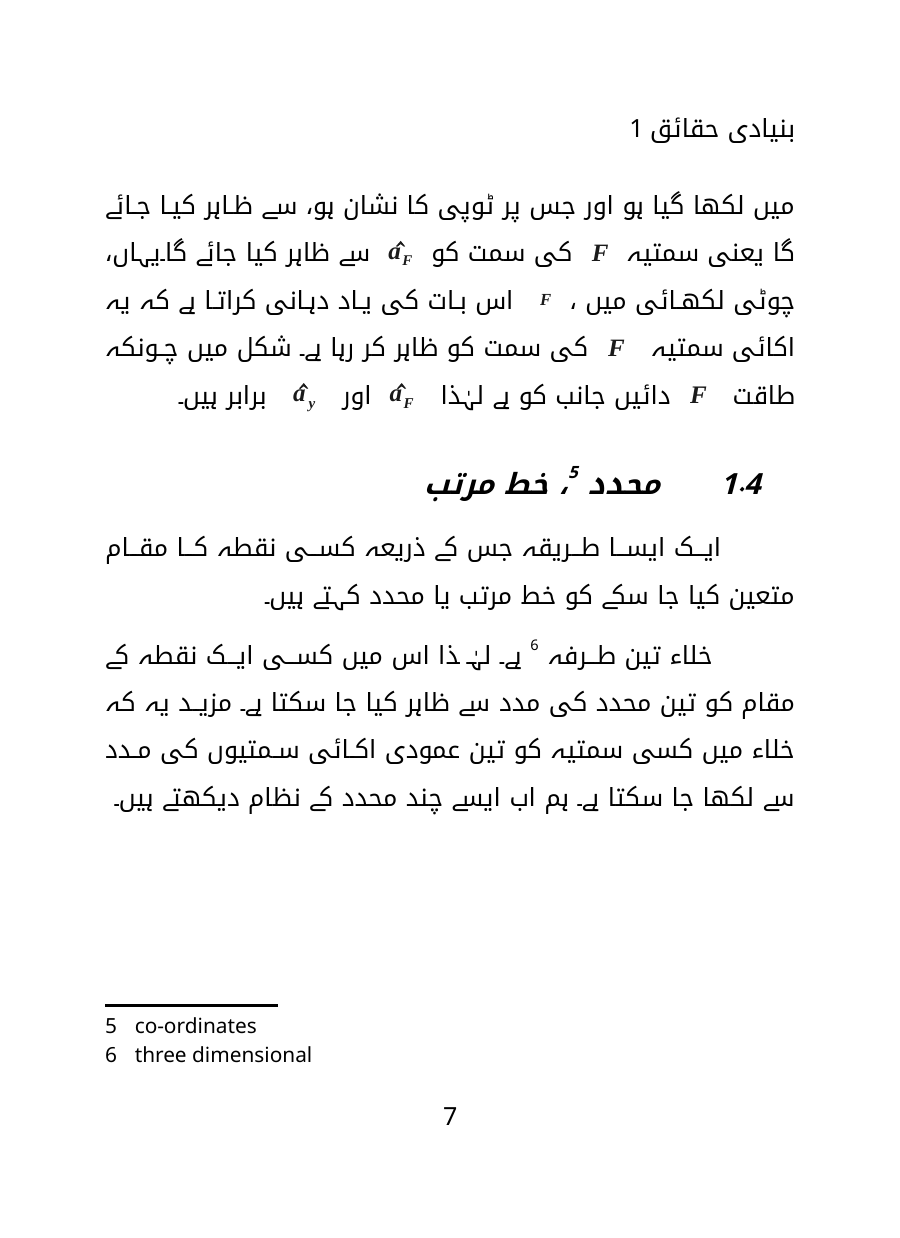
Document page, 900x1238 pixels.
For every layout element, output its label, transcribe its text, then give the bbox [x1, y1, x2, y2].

text وہ خط جس کا طول اور سمت معین ہو، اسے سمتیہ کہتے ہیں۔ سمتیہ کو انگریزی یا لاتینی زبان کے چھوٹے یا بڑے حروف، جن کو موٹے طرز کی لکھائی میں لکھا گیا ہو، سے ظاہر کیا جائے گا، مثلاً طاقت کو سے ظاہر کیا جائے گا۔یہاں شکل 1.1 سے رجوع کرنا بہتر ہے۔ ایک ایسا سمتیہ جس کی طول ایک ہو، کو اکائی سمتیہ کہتے ہیں۔ اس کتاب میں اکائی سمتیہ کو انگریزی کے پہلے حرف جس کو موٹے طرز کی لکھائ میں لکھا گیا ہو اور جس پر ٹوپی کا نشان ہو سے ظاہر کیا جائے گا، مثلاً اکائی سمتیہخلاء کی تین عمودی سمتوں کو ظاہر کرتے ہیں۔میں، چوٹی لکھائی میں، اس بات کی یاد دہانی کراتا ہے کہ یہ سمتیہ خلاء کی سمت کو ظاہر کرتا ہے۔ اگر کسی سمتیہ کی طول اور اس کی سمت کو علیحدہ علیحدہ لکھنا ہو تو اس کے طول کو ظاہر کرنے کے لئے سادہ طرز کی لکھائ میں وہی حرف استعمال کیا جائے گا جو اس سمتیہ کو ظاہر کرنے کے لئے، موٹے طرز کی لکھائی میں، استعمال کیا گیا ہو۔ یعنی سمتیہکی طول کوسے ظاہر کیا جائے گا۔ شکل میں سمتیہ کی طول، چار کے برابر ہے۔ اگر کسی سمتیہ کی سمت میں ایک اکائی سمتیہ بنایا جائے تو یہ اکائی سمتیہ اس سمتیہ کی سمت کو ظاہر کرتا ہے۔جیسے پہلے ذکر ہوا ہے ایسے اکائی سمتیہ کو انگریزی کے پہلے حرف، جس کو موٹے طرز کی لکھائ میں لکھا گیا ہو اور جس پر ٹوپی کا نشان ہو، سے ظاہر کیا جائے گا یعنی سمتیہکی سمت کوسے ظاہر کیا جائے گا۔یہاں، چوٹی لکھائی میں ، اس بات کی یاد دہانی کراتا ہے کہ یہ اکائی سمتیہ کی سمت کو ظاہر کر رہا ہے۔ شکل میں چونکہ طاقت دائیں جانب کو ہے لہٰذا اور برابر ہیں۔ [105, 182, 795, 419]
text ایک ایسا طریقہ جس کے ذریعہ کسی نقطہ کا مقام متعین کیا جا سکے کو خط مرتب یا محدد کہتے ہیں۔ [105, 525, 795, 619]
text خلاء تین طرفہ ہے۔ لہٰذا اس میں کسی ایک نقطہ کے مقام کو تین محدد کی مدد سے ظاہر کیا جا سکتا ہے۔ مزید یہ کہ خلاء میں کسی سمتیہ کو تین عمودی اکائی سمتیوں کی مدد سے لکھا جا سکتا ہے۔ ہم اب ایسے چند محدد کے نظام دیکھتے ہیں۔ [105, 632, 795, 822]
list co-ordinates [105, 1012, 795, 1040]
text three dimensional [105, 1040, 795, 1068]
subtitle محدد ، خط مرتب [105, 457, 720, 512]
